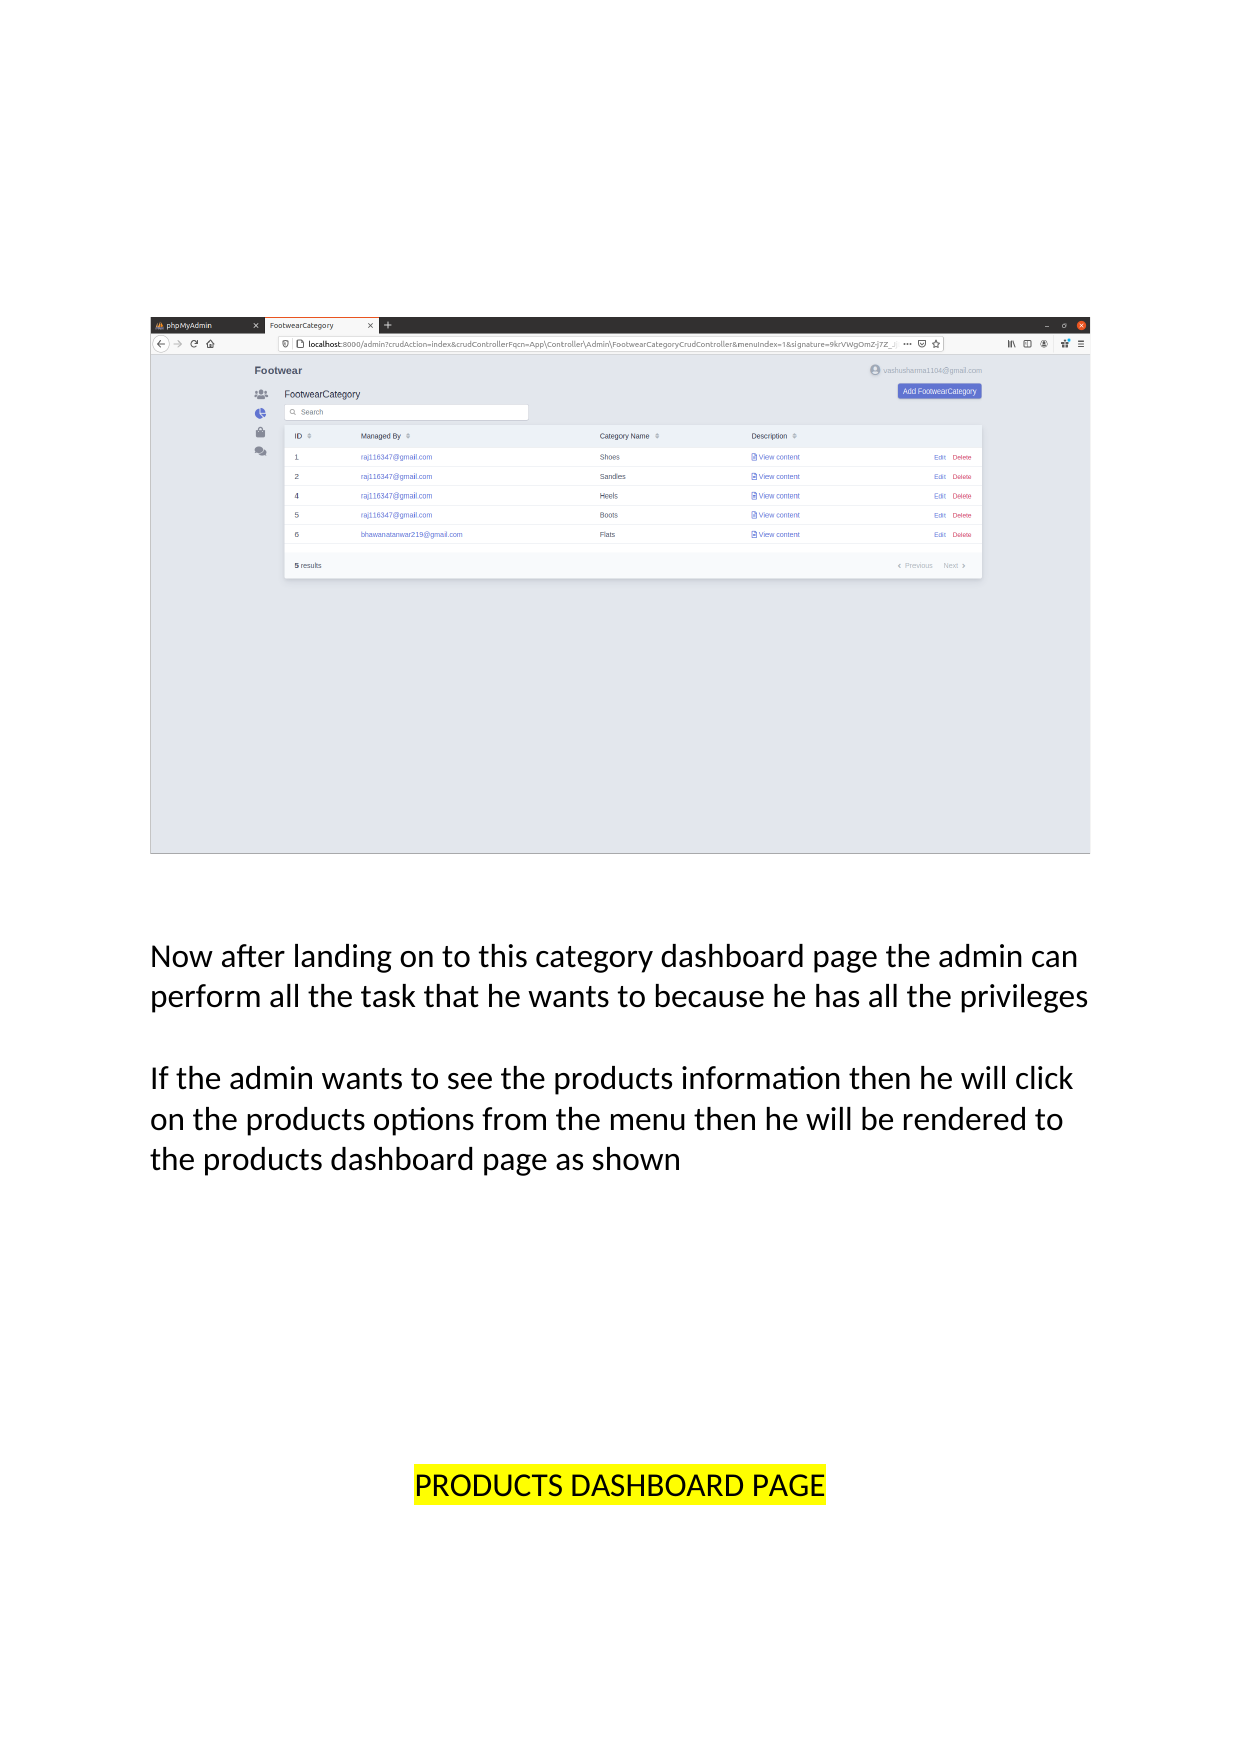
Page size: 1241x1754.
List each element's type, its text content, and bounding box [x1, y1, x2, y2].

picture [150, 317, 1091, 854]
list Now after landing on to this category dashboard page the admin can perform all the task that he wants to because he has all the privileges [150, 934, 1090, 1016]
list If the admin wants to see the products information then he will click on the products options from the menu then he will be rendered to the products dashboard page as shown [150, 1057, 1090, 1179]
list PRODUCTS DASHBOARD PAGE [150, 1464, 1090, 1505]
